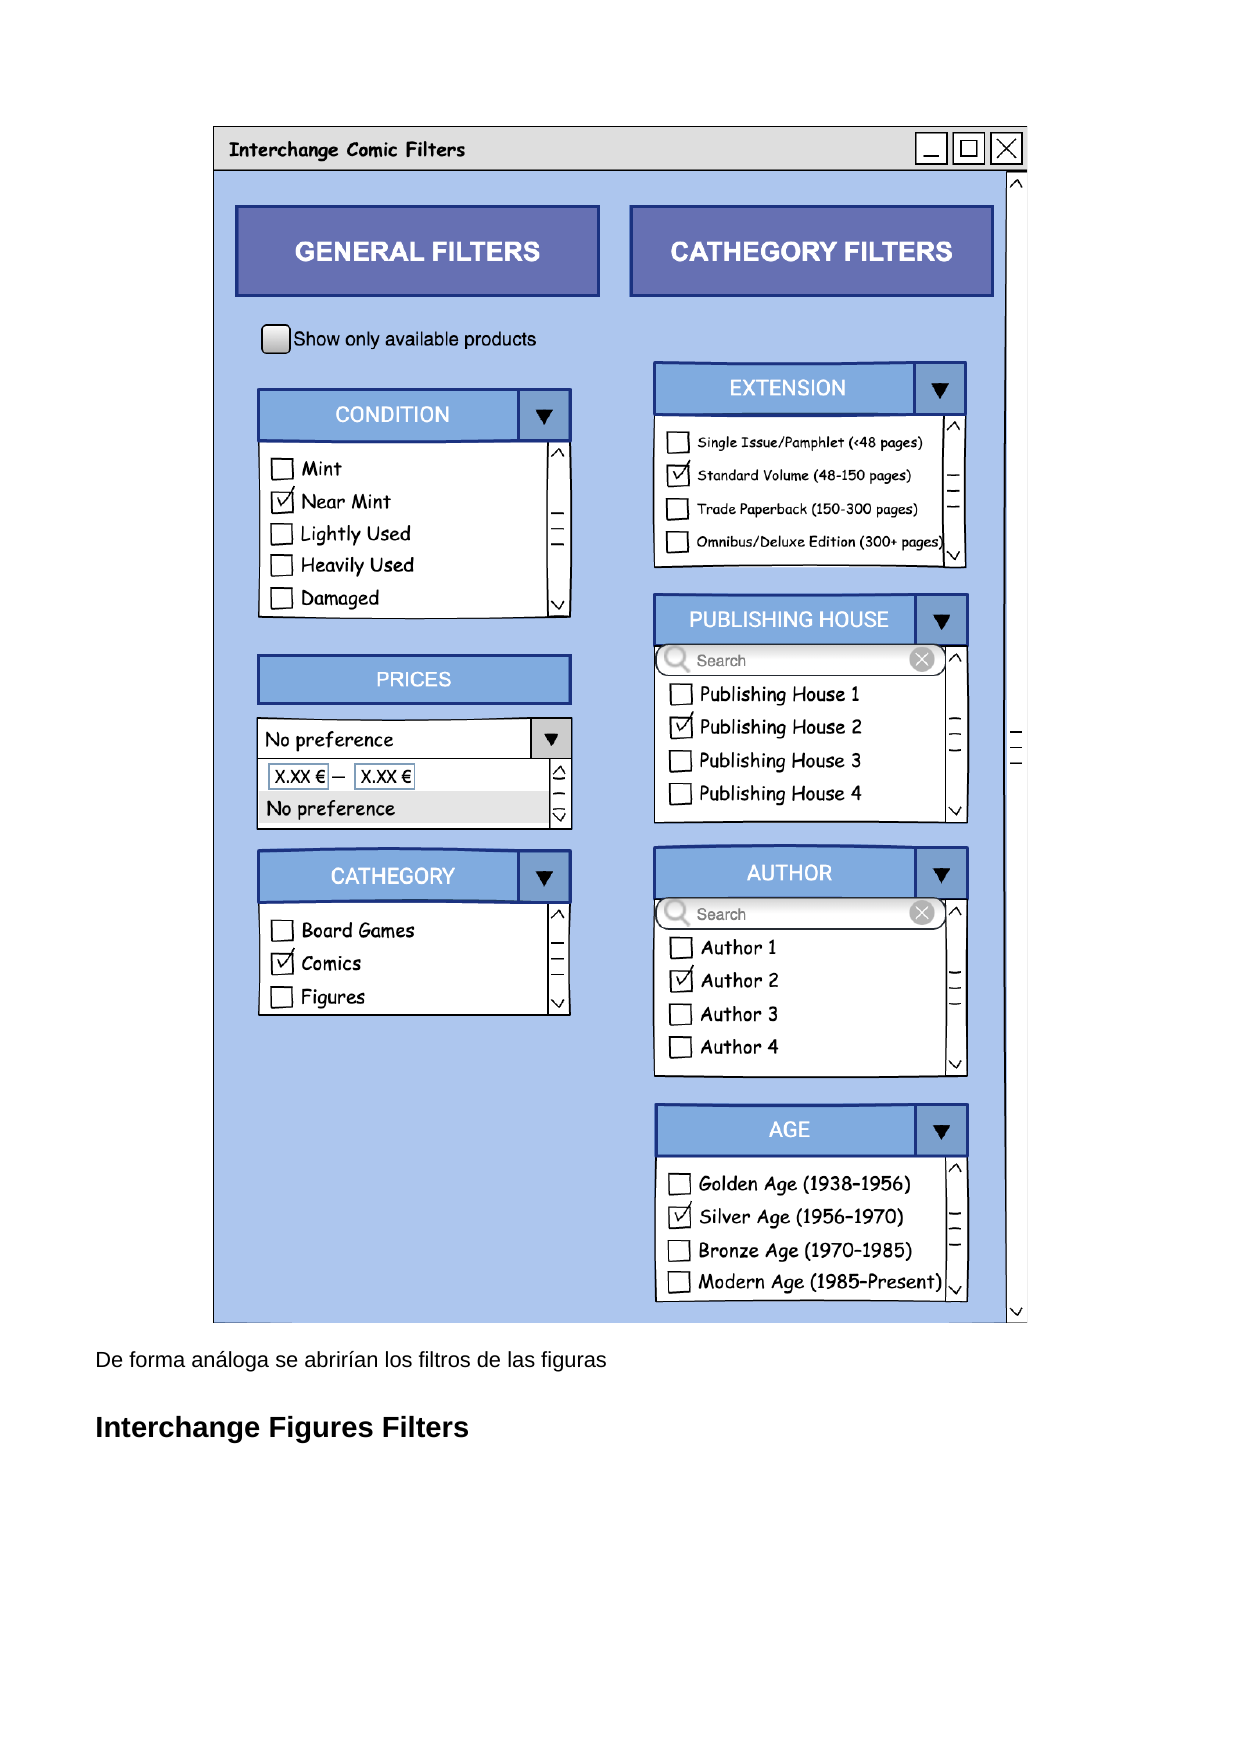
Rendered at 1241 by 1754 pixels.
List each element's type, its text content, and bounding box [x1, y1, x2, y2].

text De forma análoga se abrirían los filtros de las figuras [95, 127, 1145, 1373]
subtitle Interchange Figures Filters [95, 1410, 1145, 1444]
